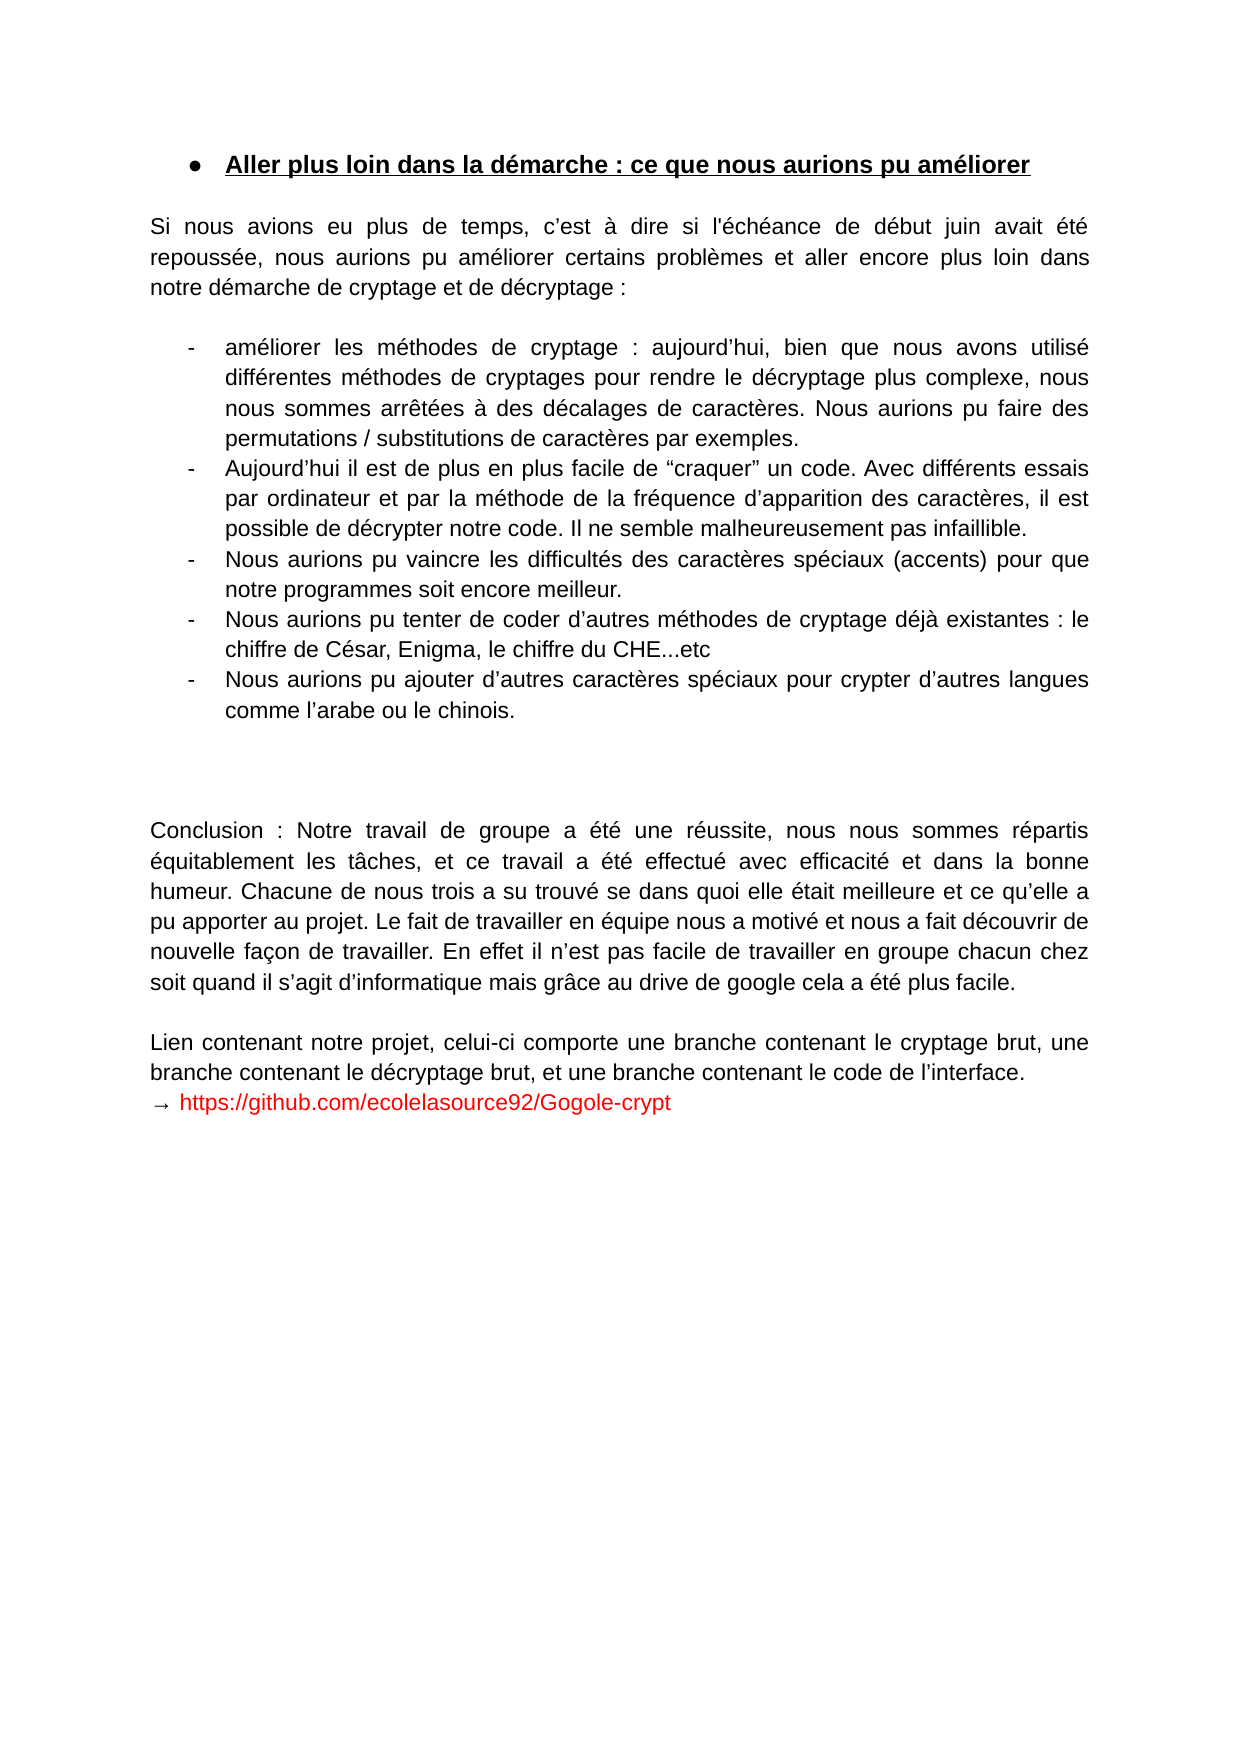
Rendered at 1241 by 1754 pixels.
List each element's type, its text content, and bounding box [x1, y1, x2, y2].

list Nous aurions pu ajouter d’autres caractères spéciaux pour crypter d’autres langues comme l’arabe ou le chinois. [187, 666, 1090, 723]
text Conclusion : Notre travail de groupe a été une réussite, nous nous sommes répartis équitablement les tâches, et ce travail a été effectué avec efficacité et dans la bonne humeur. Chacune de nous trois a su trouvé se dans quoi elle était meilleure et ce qu’elle a pu apporter au projet. Le fait de travailler en équipe nous a motivé et nous a fait découvrir de nouvelle façon de travailler. En effet il n’est pas facile de travailler en groupe chacun chez soit quand il s’agit d’informatique mais grâce au drive de google cela a été plus facile. [150, 817, 1090, 995]
list améliorer les méthodes de cryptage : aujourd’hui, bien que nous avons utilisé différentes méthodes de cryptages pour rendre le décryptage plus complexe, nous nous sommes arrêtées à des décalages de caractères. Nous aurions pu faire des permutations / substitutions de caractères par exemples. [187, 334, 1090, 451]
text Si nous avions eu plus de temps, c’est à dire si l'échéance de début juin avait été repoussée, nous aurions pu améliorer certains problèmes et aller encore plus loin dans notre démarche de cryptage et de décryptage : [150, 213, 1090, 300]
list Aujourd’hui il est de plus en plus facile de “craquer” un code. Avec différents essais par ordinateur et par la méthode de la fréquence d’apparition des caractères, il est possible de décrypter notre code. Il ne semble malheureusement pas infaillible. [187, 455, 1090, 542]
text → https://github.com/ecolelasource92/Gogole-crypt [150, 1089, 1090, 1116]
list Nous aurions pu tenter de coder d’autres méthodes de cryptage déjà existantes : le chiffre de César, Enigma, le chiffre du CHE...etc [187, 606, 1090, 662]
text Lien contenant notre projet, celui-ci comporte une branche contenant le cryptage brut, une branche contenant le décryptage brut, et une branche contenant le code de l’interface. [150, 1029, 1090, 1085]
list Nous aurions pu vaincre les difficultés des caractères spéciaux (accents) pour que notre programmes soit encore meilleur. [187, 546, 1090, 602]
list Aller plus loin dans la démarche : ce que nous aurions pu améliorer [187, 150, 1090, 179]
